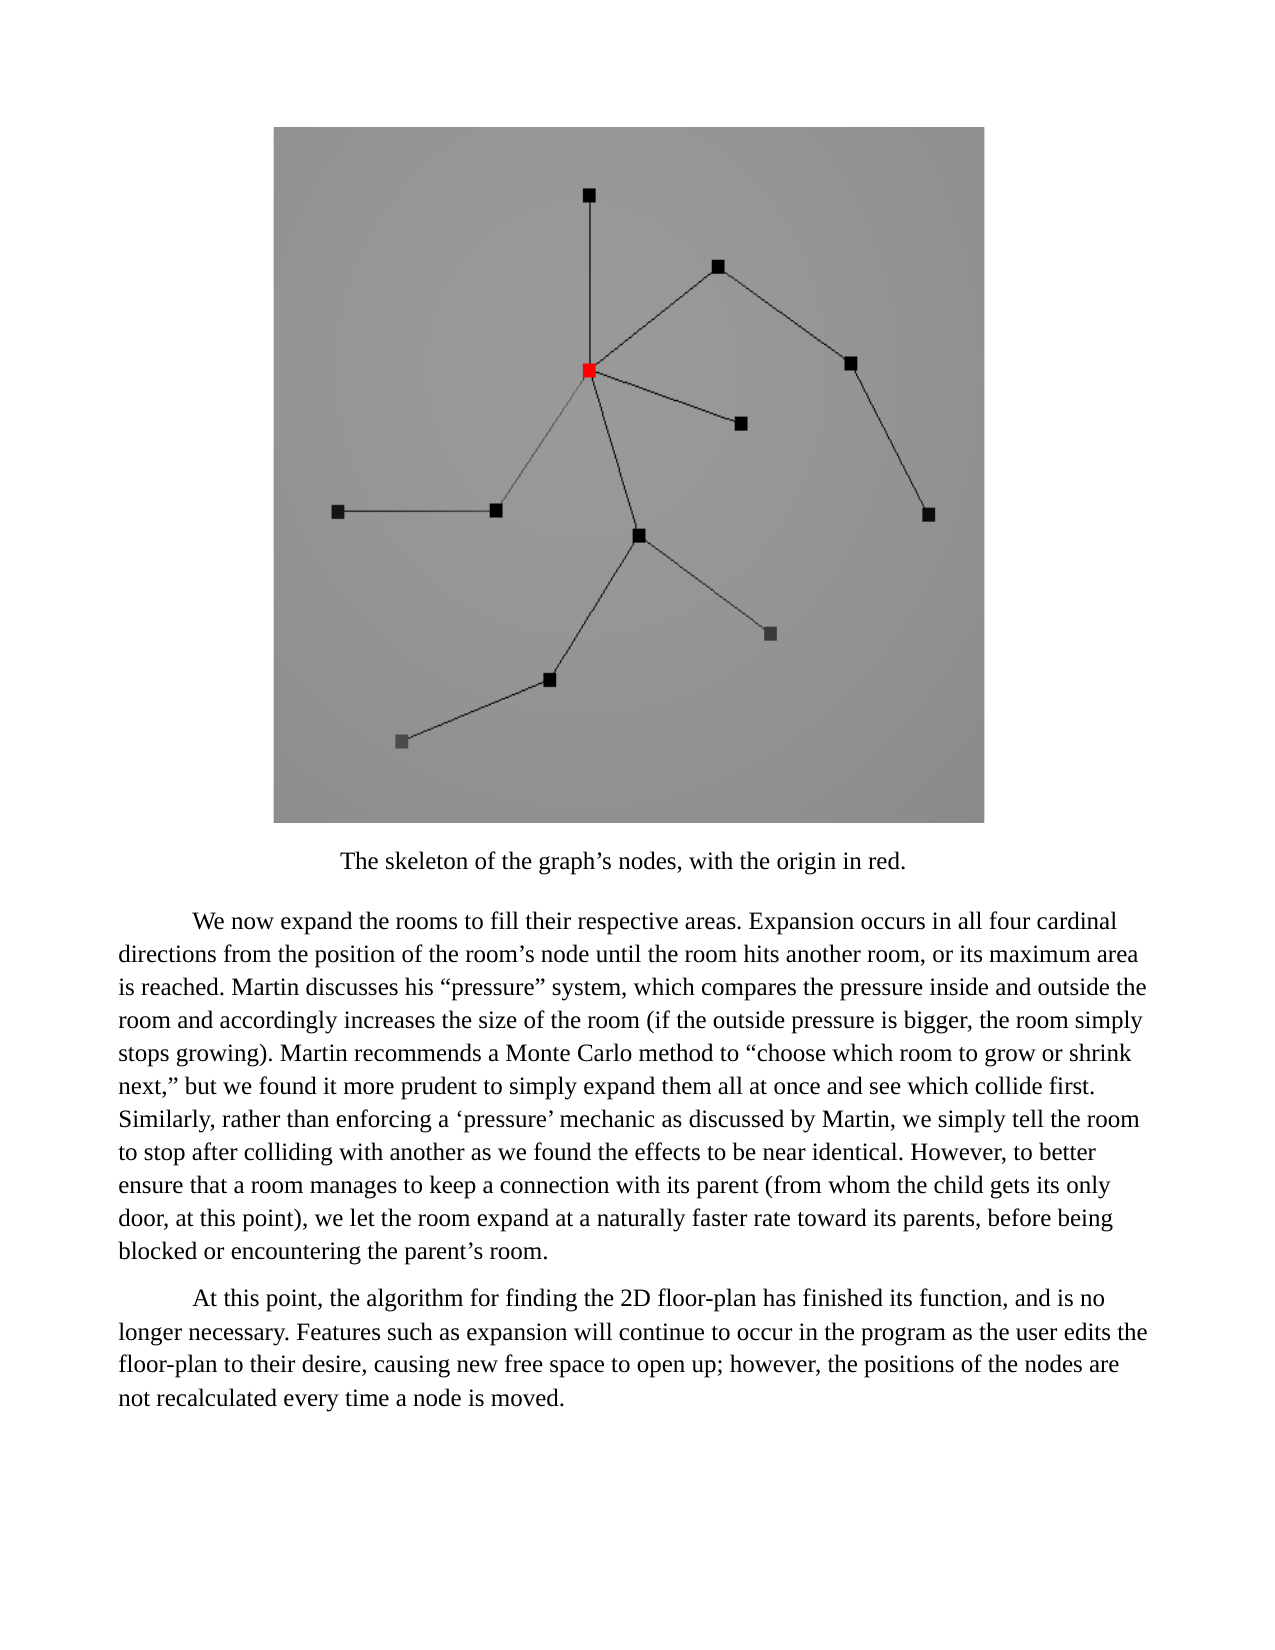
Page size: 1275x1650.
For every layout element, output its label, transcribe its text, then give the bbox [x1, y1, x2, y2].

text At this point, the algorithm for finding the 2D floor-plan has finished its function, and is no longer necessary. Features such as expansion will continue to occur in the program as the user edits the floor-plan to their desire, causing new free space to open up; however, the positions of the nodes are not recalculated every time a node is moved. [118, 1283, 1157, 1411]
text We now expand the rooms to fill their respective areas. Expansion occurs in all four cardinal directions from the position of the room’s node until the room hits another room, or its maximum area is reached. Martin discusses his “pressure” system, which compares the pressure inside and outside the room and accordingly increases the size of the room (if the outside pressure is bigger, the room simply stops growing). Martin recommends a Monte Carlo method to “choose which room to grow or shrink next,” but we found it more prudent to simply expand them all at once and see which collide first. Similarly, rather than enforcing a ‘pressure’ mechanic as discussed by Martin, we simply tell the room to stop after colliding with another as we found the effects to be near identical. However, to better ensure that a room manages to keep a connection with its parent (from whom the child gets its only door, at this point), we let the room expand at a naturally faster rate toward its parents, before being blocked or encountering the parent’s room. [118, 118, 1157, 1265]
picture [273, 127, 985, 823]
